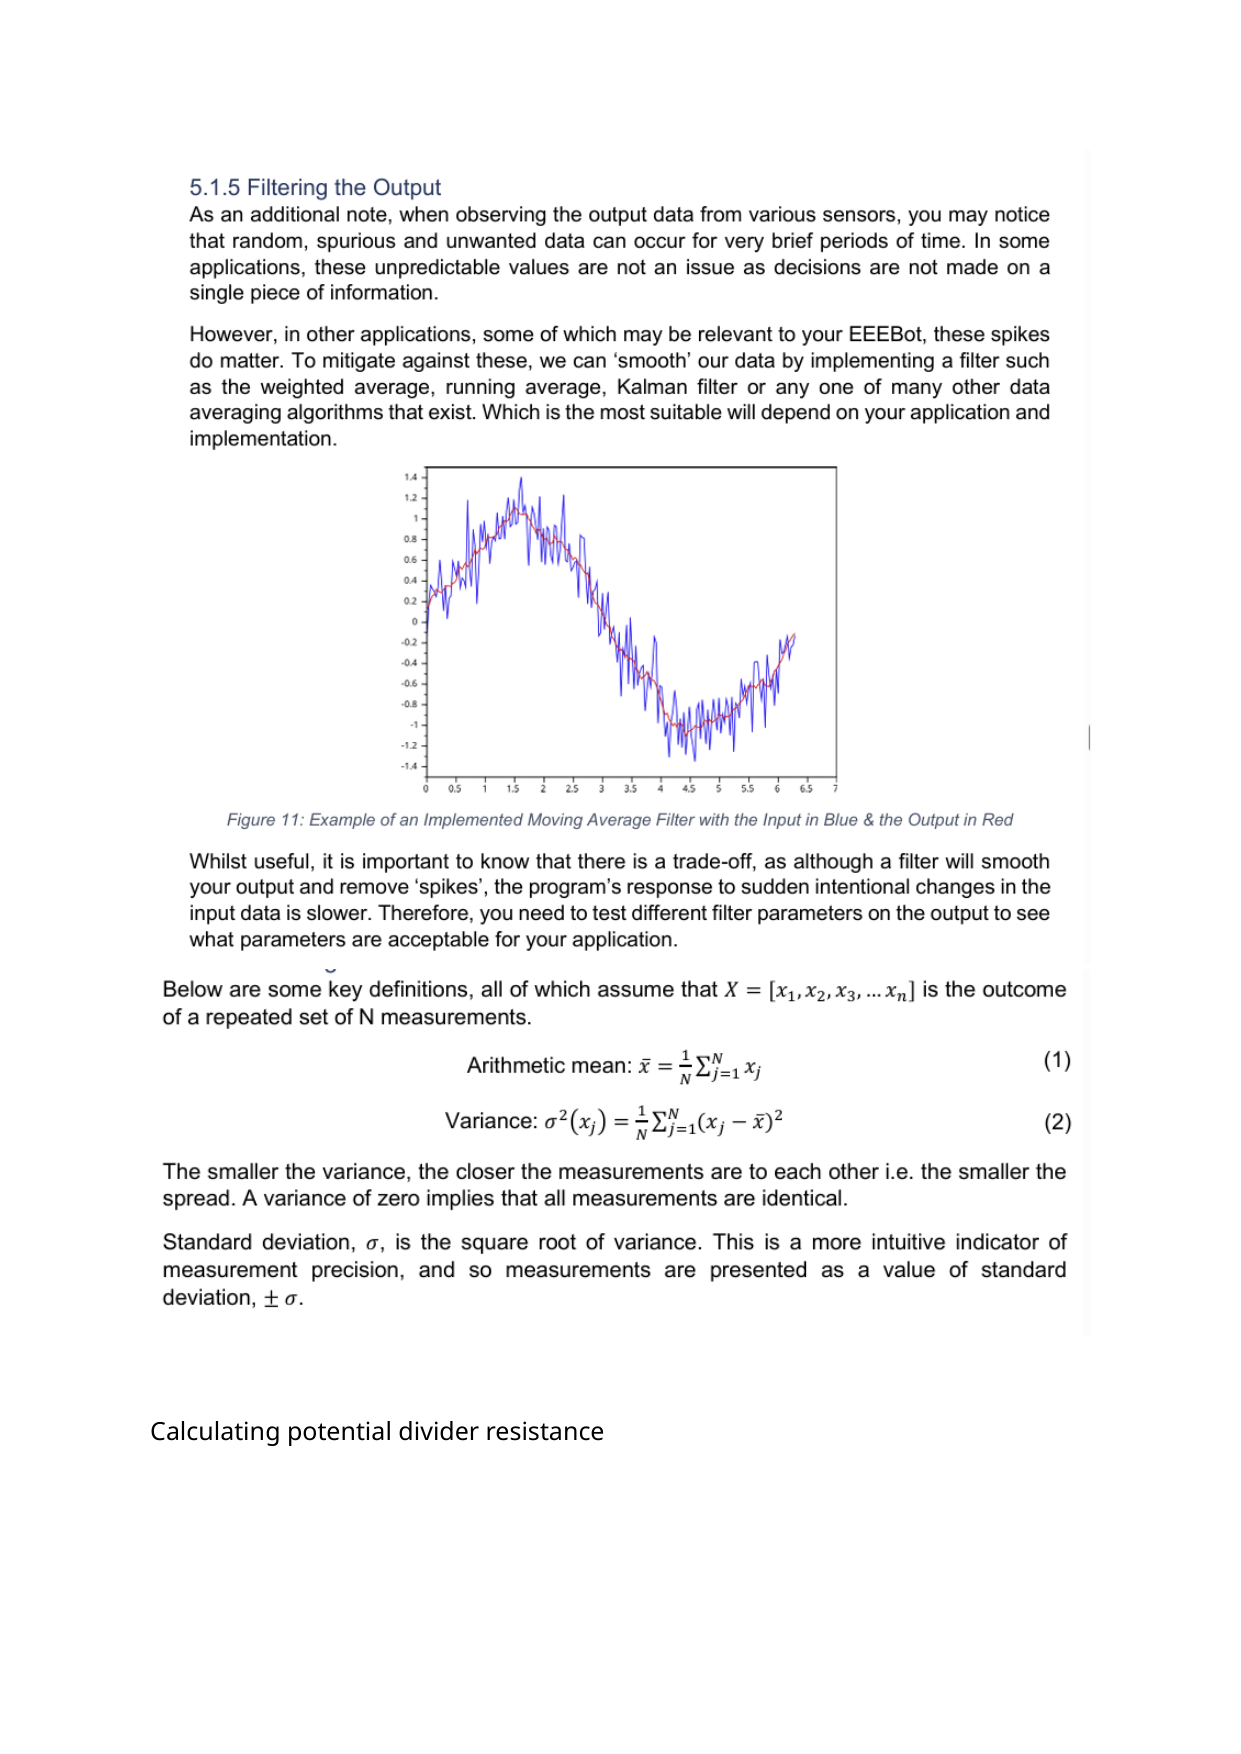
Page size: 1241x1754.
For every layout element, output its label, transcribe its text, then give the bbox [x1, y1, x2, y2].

text Calculating potential divider resistance [150, 1413, 1090, 1447]
